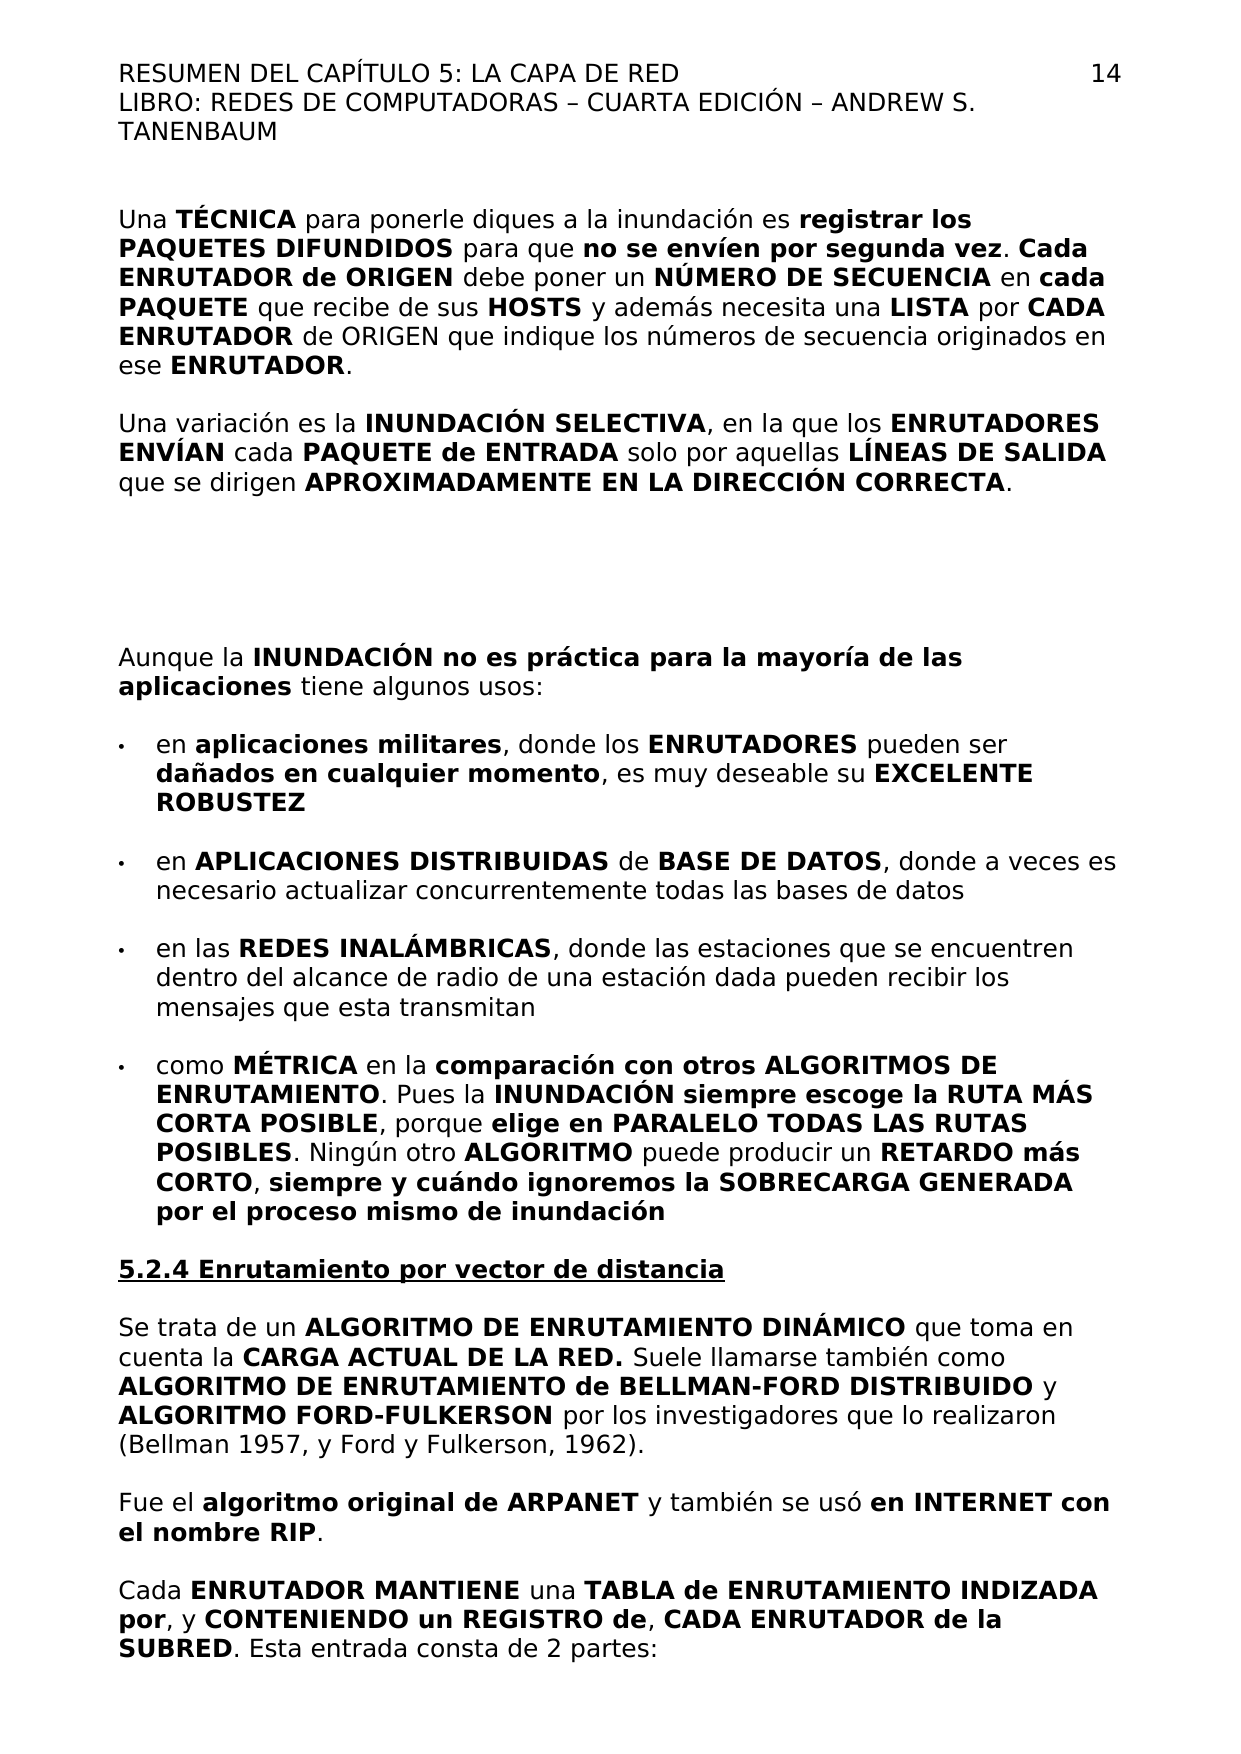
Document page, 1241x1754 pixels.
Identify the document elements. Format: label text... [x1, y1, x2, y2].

list en APLICACIONES DISTRIBUIDAS de BASE DE DATOS, donde a veces es necesario actualizar concurrentemente todas las bases de datos [118, 847, 1122, 905]
list como MÉTRICA en la comparación con otros ALGORITMOS DE ENRUTAMIENTO. Pues la INUNDACIÓN siempre escoge la RUTA MÁS CORTA POSIBLE, porque elige en PARALELO TODAS LAS RUTAS POSIBLES. Ningún otro ALGORITMO puede producir un RETARDO más CORTO, siempre y cuándo ignoremos la SOBRECARGA GENERADA por el proceso mismo de inundación [118, 1051, 1122, 1226]
text Cada ENRUTADOR MANTIENE una TABLA de ENRUTAMIENTO INDIZADA por, y CONTENIENDO un REGISTRO de, CADA ENRUTADOR de la SUBRED. Esta entrada consta de 2 partes: [118, 1576, 1122, 1663]
list en las REDES INALÁMBRICAS, donde las estaciones que se encuentren dentro del alcance de radio de una estación dada pueden recibir los mensajes que esta transmitan [118, 934, 1122, 1022]
text 5.2.4 Enrutamiento por vector de distancia [118, 1255, 1122, 1284]
text Una variación es la INUNDACIÓN SELECTIVA, en la que los ENRUTADORES ENVÍAN cada PAQUETE de ENTRADA solo por aquellas LÍNEAS DE SALIDA que se dirigen APROXIMADAMENTE EN LA DIRECCIÓN CORRECTA. [118, 409, 1122, 497]
text Se trata de un ALGORITMO DE ENRUTAMIENTO DINÁMICO que toma en cuenta la CARGA ACTUAL DE LA RED. Suele llamarse también como ALGORITMO DE ENRUTAMIENTO de BELLMAN-FORD DISTRIBUIDO y ALGORITMO FORD-FULKERSON por los investigadores que lo realizaron (Bellman 1957, y Ford y Fulkerson, 1962). [118, 1313, 1122, 1459]
list en aplicaciones militares, donde los ENRUTADORES pueden ser dañados en cualquier momento, es muy deseable su EXCELENTE ROBUSTEZ [118, 730, 1122, 818]
text Una TÉCNICA para ponerle diques a la inundación es registrar los PAQUETES DIFUNDIDOS para que no se envíen por segunda vez. Cada ENRUTADOR de ORIGEN debe poner un NÚMERO DE SECUENCIA en cada PAQUETE que recibe de sus HOSTS y además necesita una LISTA por CADA ENRUTADOR de ORIGEN que indique los números de secuencia originados en ese ENRUTADOR. [118, 205, 1122, 380]
text Fue el algoritmo original de ARPANET y también se usó en INTERNET con el nombre RIP. [118, 1488, 1122, 1547]
text Aunque la INUNDACIÓN no es práctica para la mayoría de las aplicaciones tiene algunos usos: [118, 643, 1122, 701]
